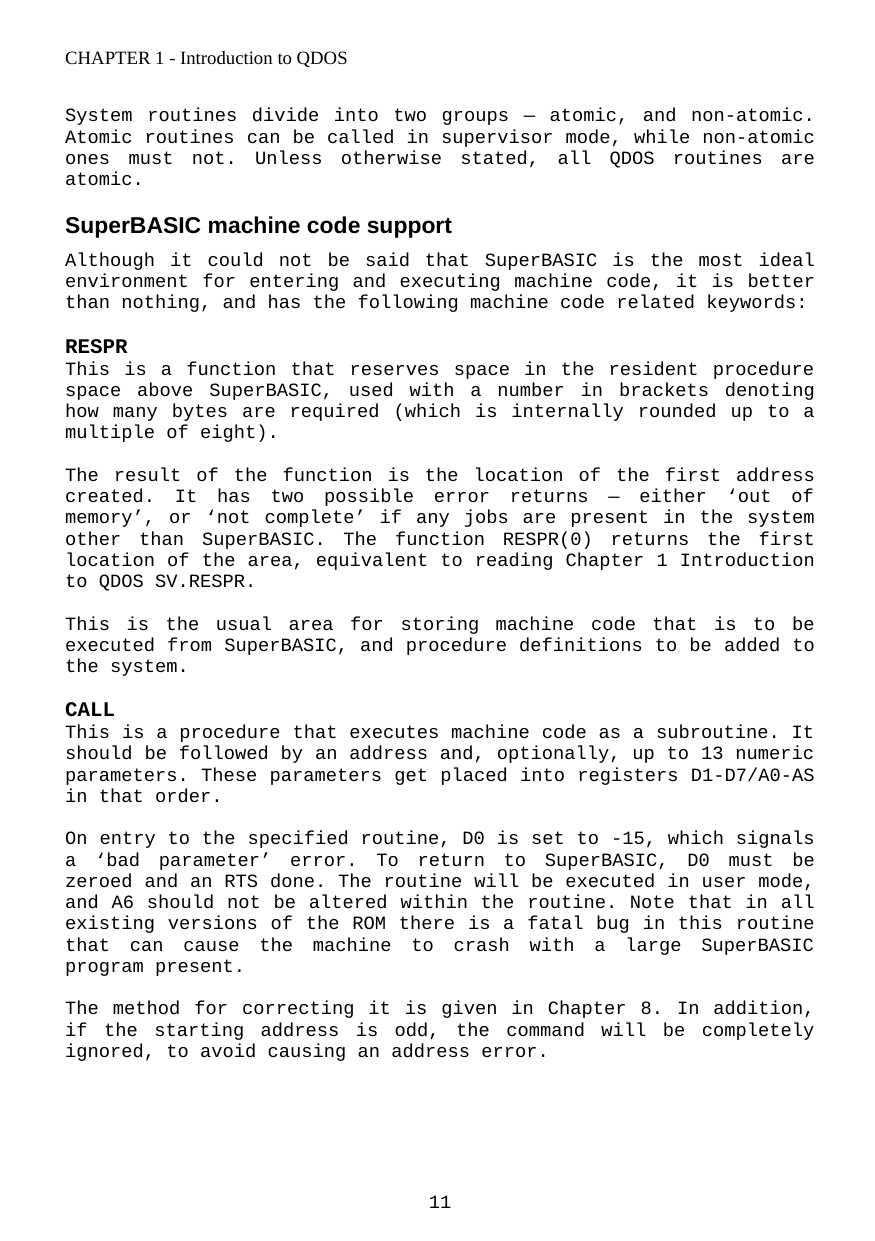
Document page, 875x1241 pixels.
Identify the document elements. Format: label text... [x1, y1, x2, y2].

subtitle RESPR [65, 336, 815, 359]
text Although it could not be said that SuperBASIC is the most ideal environment for entering and executing machine code, it is better than nothing, and has the following machine code related keywords: [65, 251, 815, 314]
text This is a function that reserves space in the resident procedure space above SuperBASIC, used with a number in brackets denoting how many bytes are required (which is internally rounded up to a multiple of eight). [65, 359, 815, 444]
subtitle CALL [65, 699, 815, 723]
text System routines divide into two groups — atomic, and non-atomic. Atomic routines can be called in supervisor mode, while non-atomic ones must not. Unless otherwise stated, all QDOS routines are atomic. [65, 106, 815, 191]
text The method for correcting it is given in Chapter 8. In addition, if the starting address is odd, the command will be completely ignored, to avoid causing an address error. [65, 999, 815, 1063]
text This is a procedure that executes machine code as a subroutine. It should be followed by an address and, optionally, up to 13 numeric parameters. These parameters get placed into registers D1-D7/A0-AS in that order. [65, 723, 815, 808]
text The result of the function is the location of the first address created. It has two possible error returns — either ‘out of memory’, or ‘not complete’ if any jobs are present in the system other than SuperBASIC. The function RESPR(0) returns the first location of the area, equivalent to reading Chapter 1 Introduction to QDOS SV.RESPR. [65, 466, 815, 593]
text This is the usual area for storing machine code that is to be executed from SuperBASIC, and procedure definitions to be added to the system. [65, 614, 815, 678]
text On entry to the specified routine, D0 is set to -15, which signals a ‘bad parameter’ error. To return to SuperBASIC, D0 must be zeroed and an RTS done. The routine will be executed in user mode, and A6 should not be altered within the routine. Note that in all existing versions of the ROM there is a fatal bug in this routine that can cause the machine to crash with a large SuperBASIC program present. [65, 829, 815, 978]
subtitle SuperBASIC machine code support [65, 212, 815, 239]
